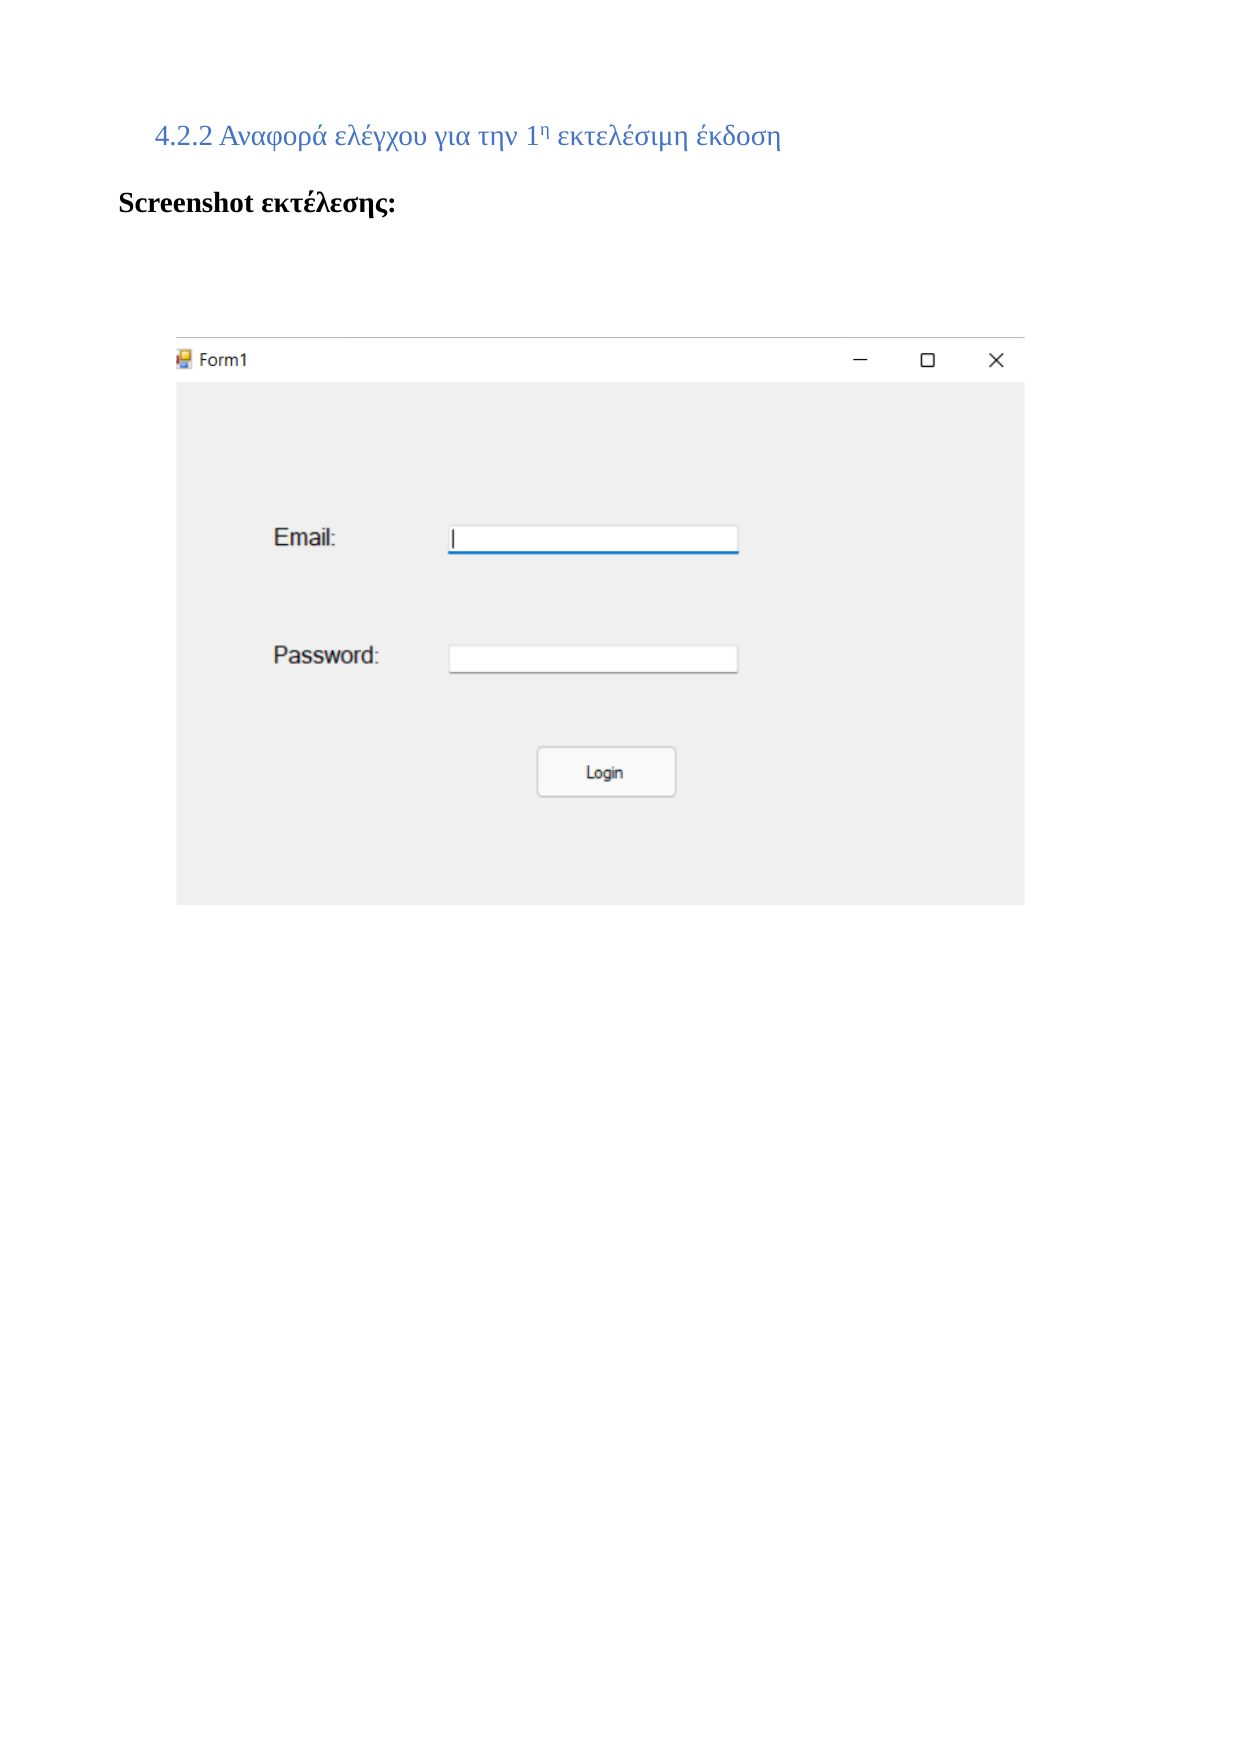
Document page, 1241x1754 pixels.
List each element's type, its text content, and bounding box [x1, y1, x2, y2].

text Screenshot εκτέλεσης: [118, 185, 1122, 219]
text 4.2.2 Αναφορά ελέγχου για την 1η εκτελέσιμη έκδοση [118, 118, 1122, 152]
